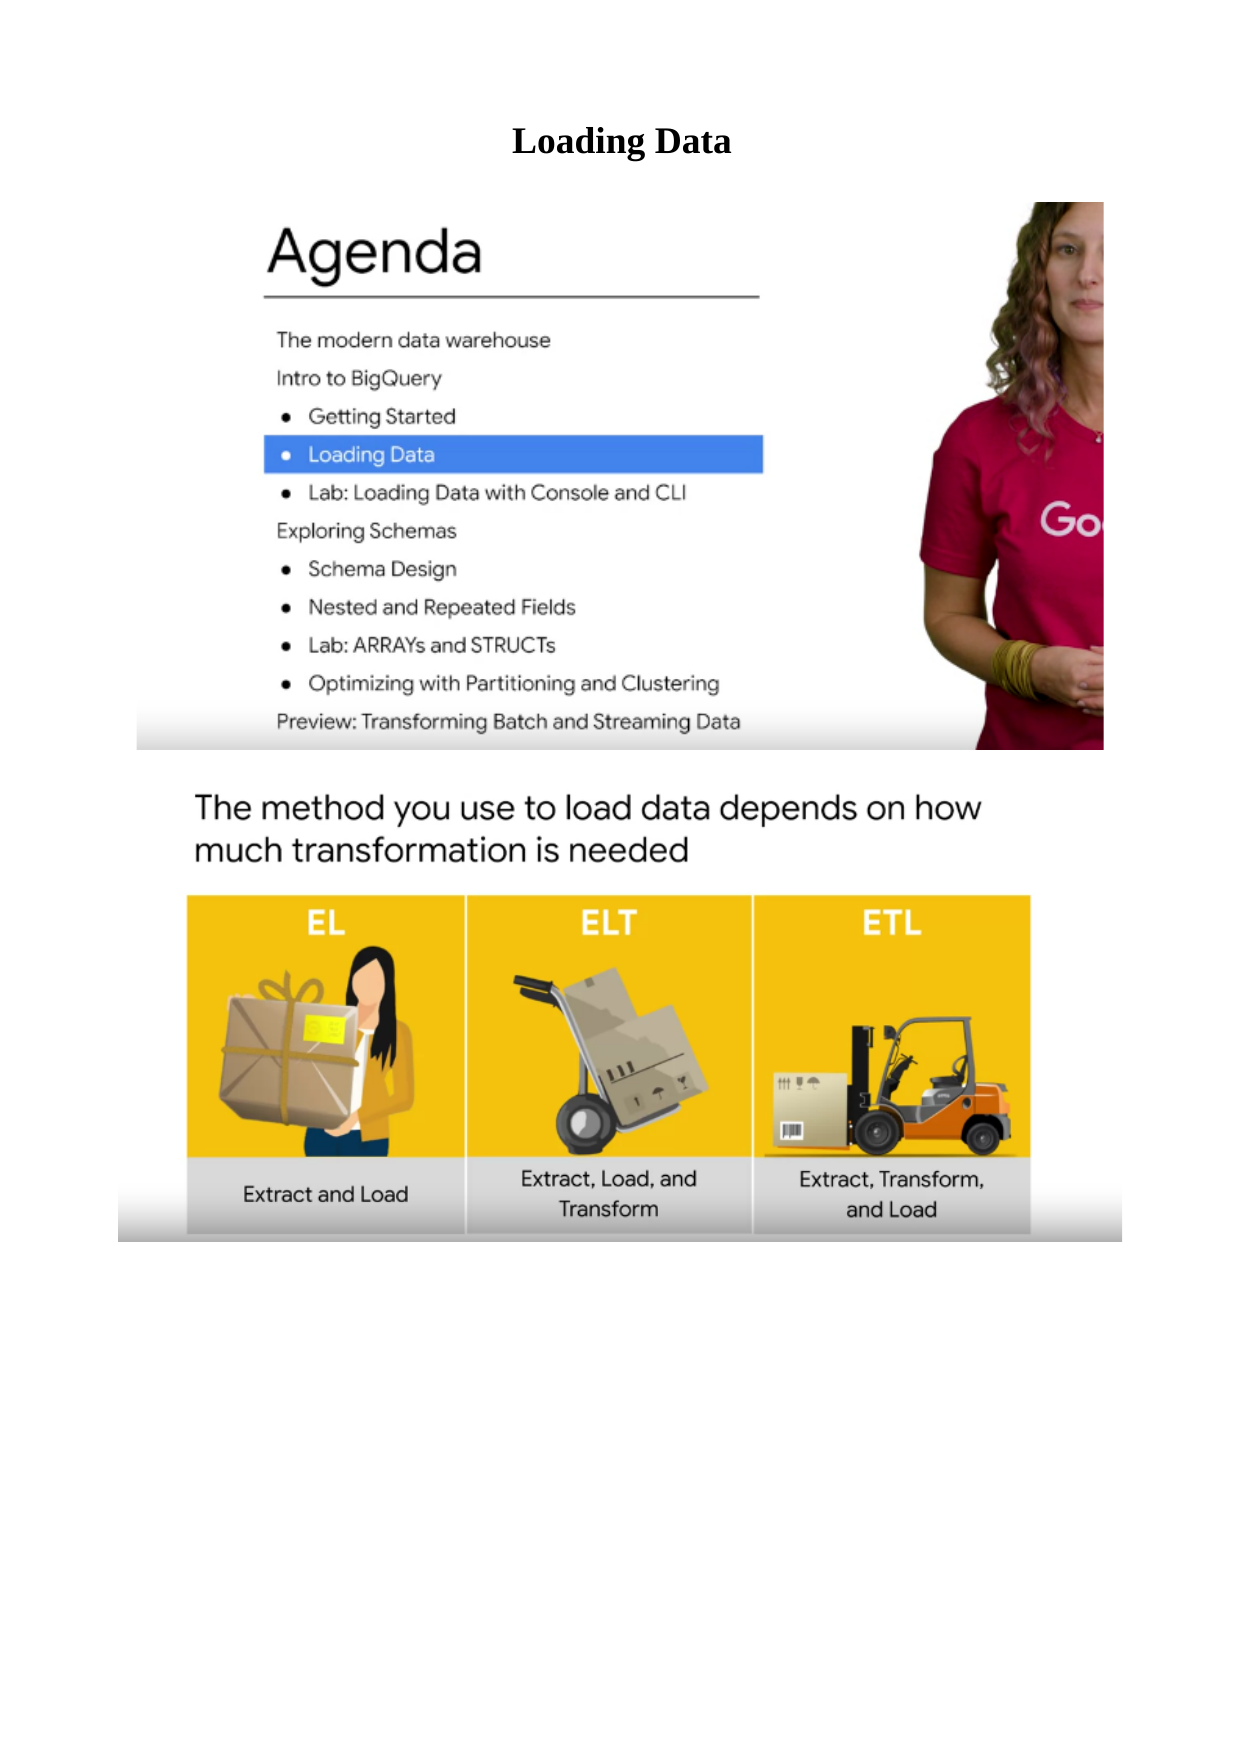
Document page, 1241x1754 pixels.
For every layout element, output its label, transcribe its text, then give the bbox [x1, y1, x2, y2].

picture [118, 778, 1123, 1242]
picture [136, 202, 1104, 750]
subtitle Loading Data [118, 118, 1122, 161]
